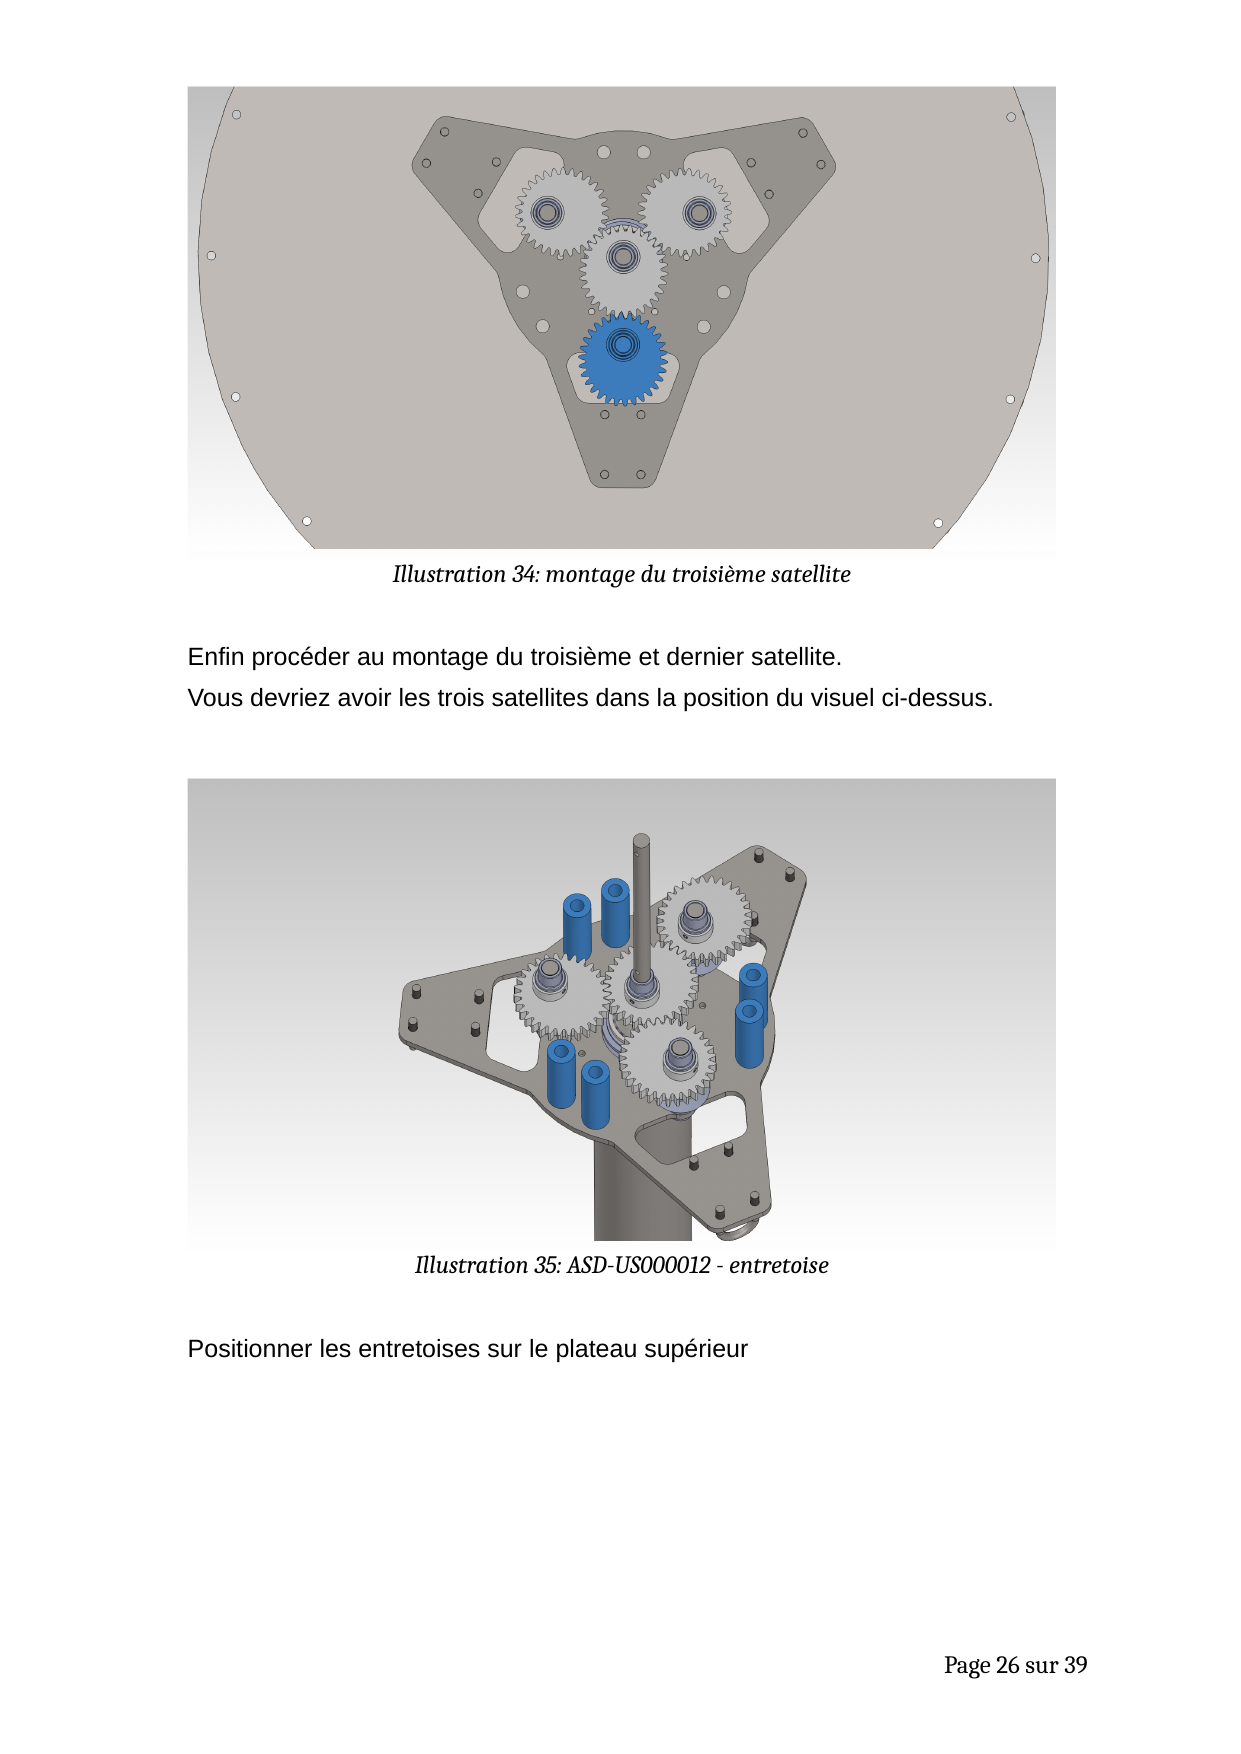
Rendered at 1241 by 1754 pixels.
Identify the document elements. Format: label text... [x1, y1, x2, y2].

text Positionner les entretoises sur le plateau supérieur [187, 1334, 1056, 1363]
picture [187, 86, 1056, 560]
text Illustration 35: ASD-US000012 - entretoise [187, 1252, 1056, 1280]
text Vous devriez avoir les trois satellites dans la position du visuel ci-dessus. [187, 683, 1056, 712]
picture [187, 778, 1056, 1252]
text Illustration 34: montage du troisième satellite [187, 560, 1056, 588]
text Enfin procéder au montage du troisième et dernier satellite. [187, 642, 1056, 671]
